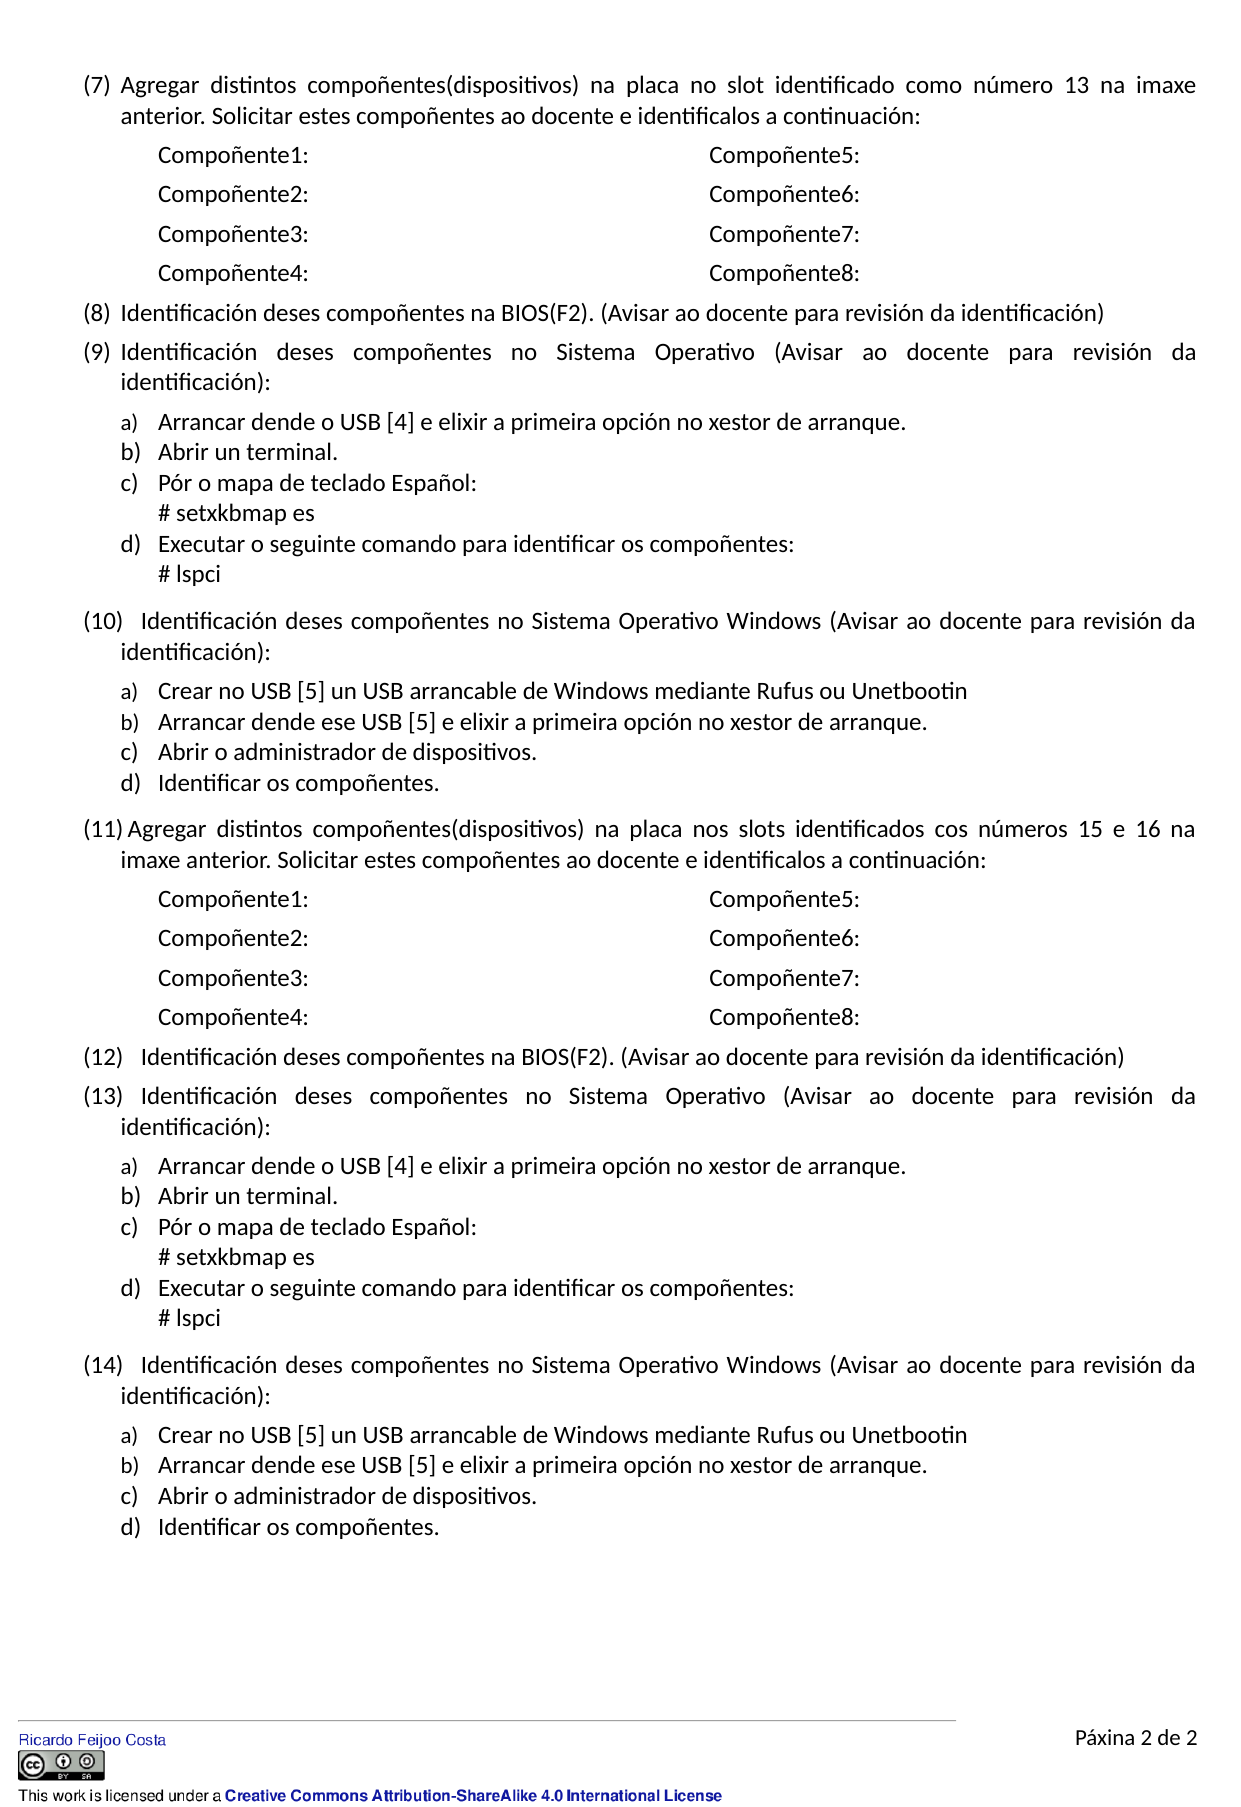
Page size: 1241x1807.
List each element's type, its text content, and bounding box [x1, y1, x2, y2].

list Executar o seguinte comando para identificar os compoñentes: [120, 1272, 1197, 1303]
list Arrancar dende o USB [4] e elixir a primeira opción no xestor de arranque. [120, 1150, 1197, 1181]
list Arrancar dende ese USB [5] e elixir a primeira opción no xestor de arranque. [120, 1450, 1197, 1480]
list Identificación deses compoñentes no Sistema Operativo (Avisar ao docente para revisión da identificación): [83, 1080, 1197, 1141]
list Executar o seguinte comando para identificar os compoñentes: [120, 528, 1197, 558]
list Compoñente4: Compoñente8: [120, 257, 1197, 288]
list Arrancar dende ese USB [5] e elixir a primeira opción no xestor de arranque. [120, 706, 1197, 736]
list Pór o mapa de teclado Español: [120, 1211, 1197, 1242]
list Abrir o administrador de dispositivos. [120, 1480, 1197, 1511]
list Identificar os compoñentes. [120, 767, 1197, 797]
list Compoñente1: Compoñente5: [120, 883, 1197, 914]
list Crear no USB [5] un USB arrancable de Windows mediante Rufus ou Unetbootin [120, 1419, 1197, 1450]
list Identificación deses compoñentes na BIOS(F2). (Avisar ao docente para revisión da identificación) [83, 297, 1197, 327]
list Compoñente1: Compoñente5: [120, 139, 1197, 170]
list # lspci [120, 1303, 1197, 1333]
list Identificación deses compoñentes no Sistema Operativo Windows (Avisar ao docente para revisión da identificación): [83, 1349, 1197, 1410]
list Identificación deses compoñentes na BIOS(F2). (Avisar ao docente para revisión da identificación) [83, 1041, 1197, 1071]
list Abrir un terminal. [120, 436, 1197, 467]
list # setxkbmap es [120, 497, 1197, 528]
list Abrir un terminal. [120, 1181, 1197, 1211]
list Abrir o administrador de dispositivos. [120, 736, 1197, 767]
list Identificación deses compoñentes no Sistema Operativo (Avisar ao docente para revisión da identificación): [83, 336, 1197, 397]
list Compoñente2: Compoñente6: [120, 178, 1197, 209]
list # lspci [120, 558, 1197, 589]
list Identificar os compoñentes. [120, 1511, 1197, 1541]
list Arrancar dende o USB [4] e elixir a primeira opción no xestor de arranque. [120, 406, 1197, 436]
list # setxkbmap es [120, 1242, 1197, 1272]
list Compoñente3: Compoñente7: [120, 218, 1197, 248]
list Agregar distintos compoñentes(dispositivos) na placa no slot identificado como número 13 na imaxe anterior. Solicitar estes compoñentes ao docente e identificalos a continuación: [83, 69, 1197, 130]
list Identificación deses compoñentes no Sistema Operativo Windows (Avisar ao docente para revisión da identificación): [83, 605, 1197, 666]
list Agregar distintos compoñentes(dispositivos) na placa nos slots identificados cos números 15 e 16 na imaxe anterior. Solicitar estes compoñentes ao docente e identificalos a continuación: [83, 813, 1197, 874]
list Pór o mapa de teclado Español: [120, 467, 1197, 497]
list Compoñente3: Compoñente7: [120, 962, 1197, 992]
picture [8, 1715, 957, 1806]
list Compoñente2: Compoñente6: [120, 923, 1197, 953]
list Crear no USB [5] un USB arrancable de Windows mediante Rufus ou Unetbootin [120, 675, 1197, 706]
list Compoñente4: Compoñente8: [120, 1001, 1197, 1032]
